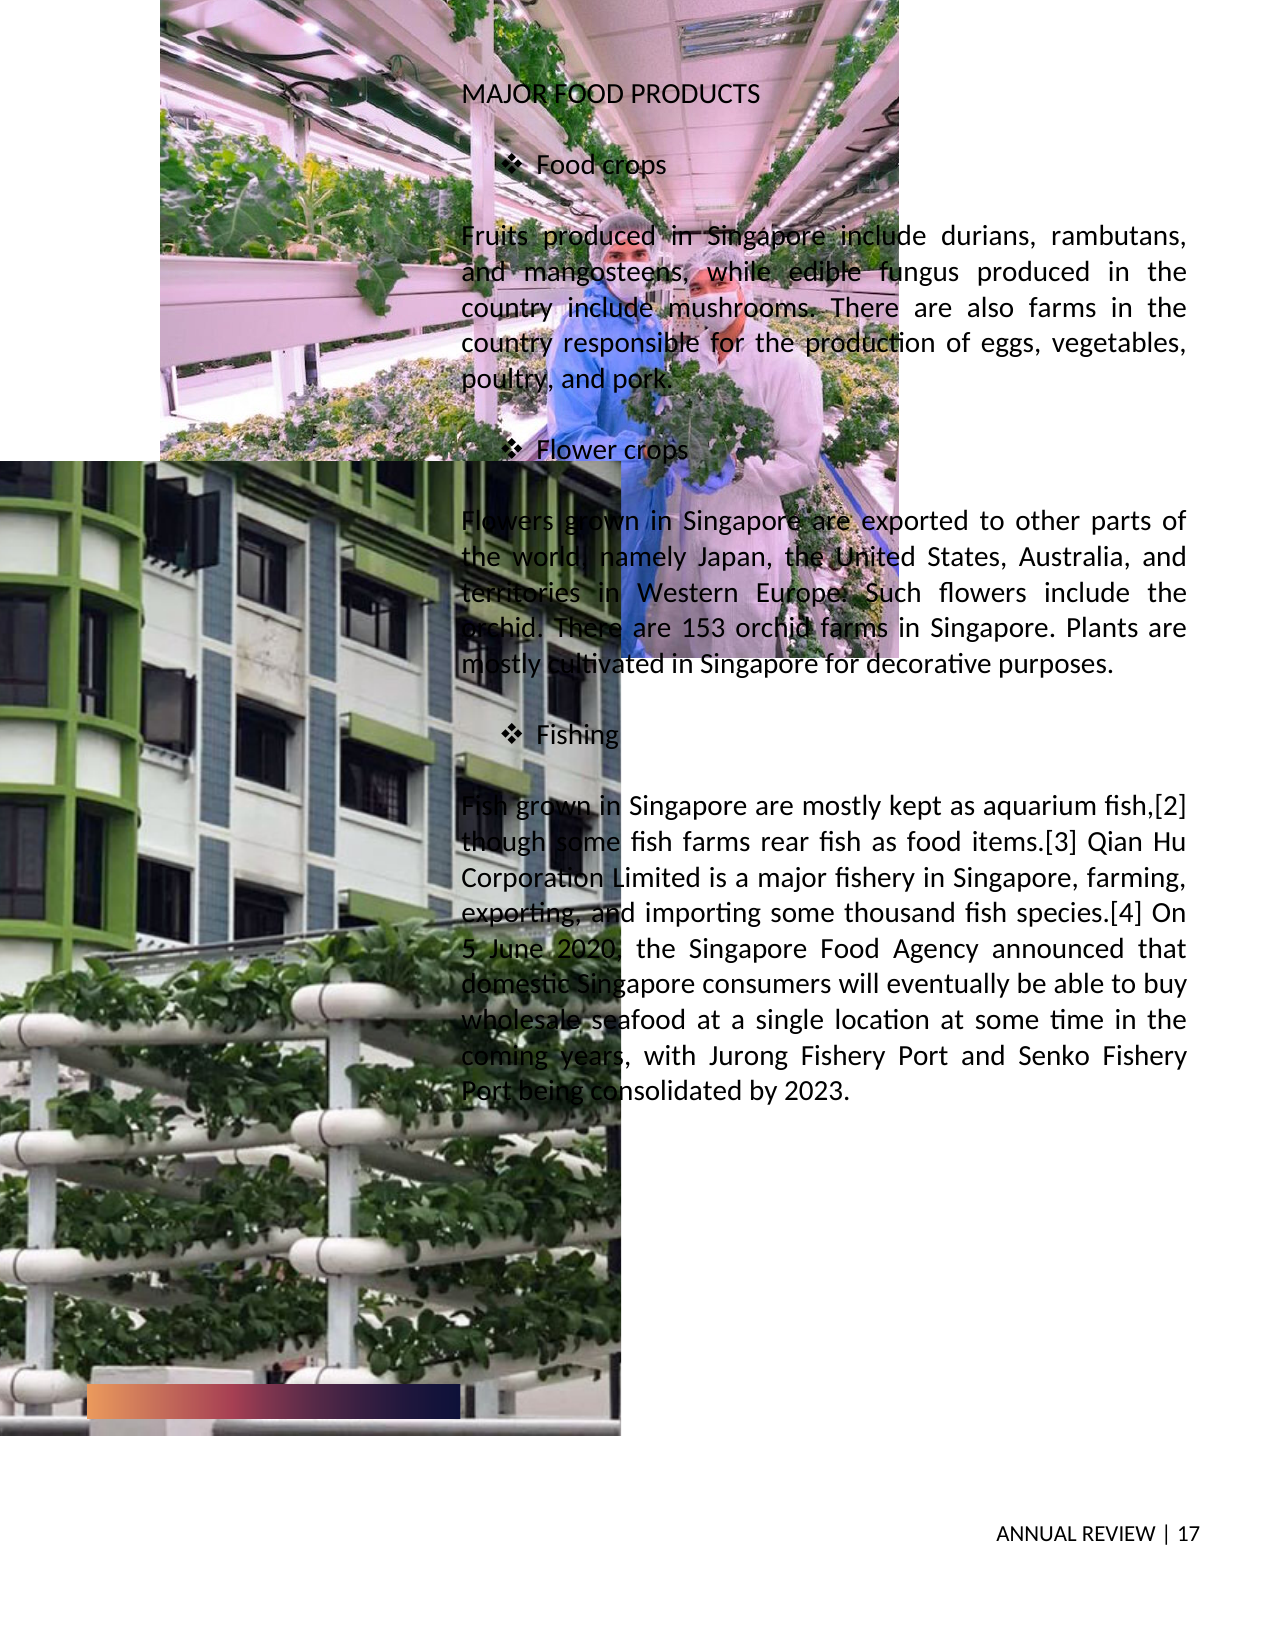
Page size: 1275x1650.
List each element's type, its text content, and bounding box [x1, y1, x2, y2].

table_header [75, 75, 160, 461]
table_header [622, 1383, 1200, 1428]
table_cell MAJOR FOOD PRODUCTS Food crops Fruits produced in Singapore include durians, rambutans, and mangosteens, while edible fungus produced in the country include mushrooms. There are also farms in the country responsible for the production of eggs, vegetables, poultry, and pork. Flower crops Flowers grown in Singapore are exported to other parts of the world, namely Japan, the United States, Australia, and territories in Western Europe. Such flowers include the orchid. There are 153 orchid farms in Singapore. Plants are mostly cultivated in Singapore for decorative purposes. Fishing Fish grown in Singapore are mostly kept as aquarium fish,[2] though some fish farms rear fish as food items.[3] Qian Hu Corporation Limited is a major fishery in Singapore, farming, exporting, and importing some thousand fish species.[4] On 5 June 2020, the Singapore Food Agency announced that domestic Singapore consumers will eventually be able to buy wholesale seafood at a single location at some time in the coming years, with Jurong Fishery Port and Senko Fishery Port being consolidated by 2023. [622, 75, 1199, 1282]
